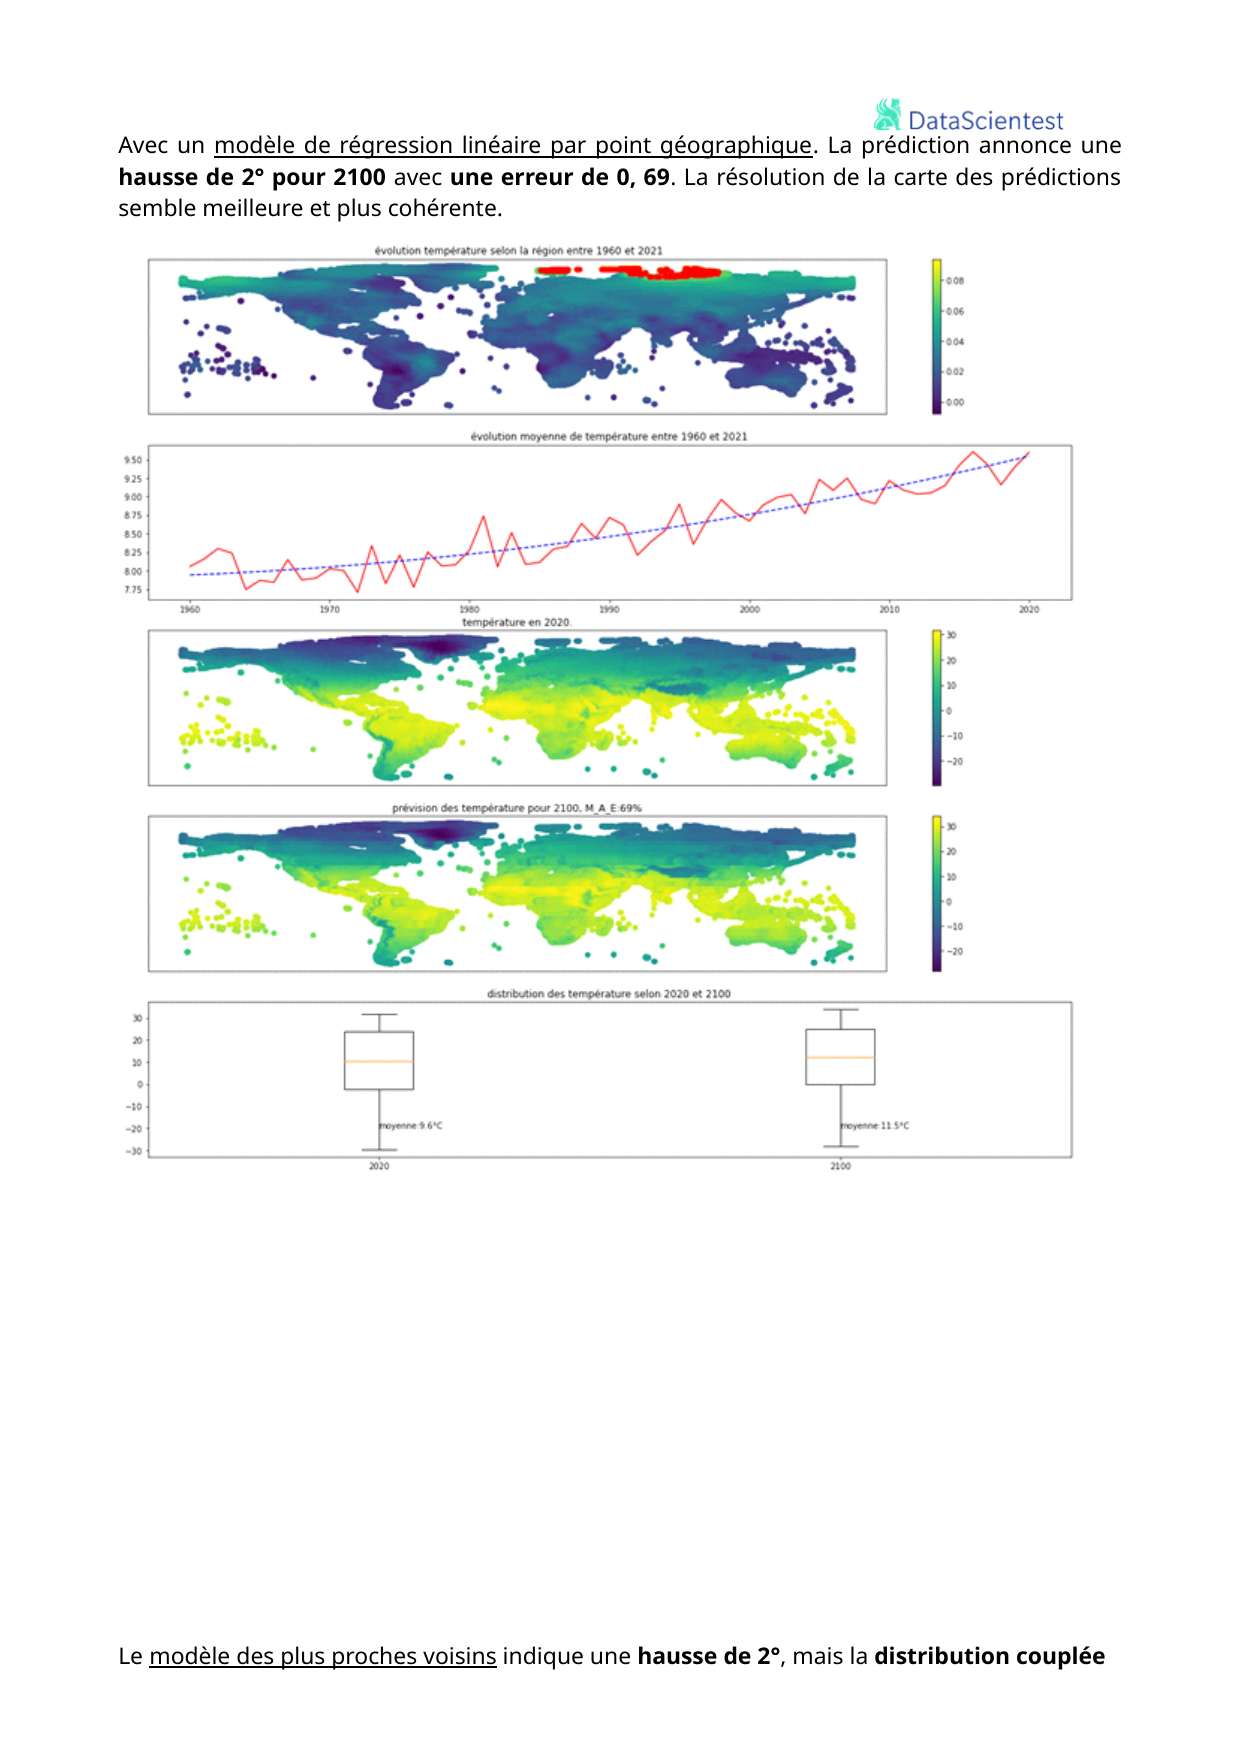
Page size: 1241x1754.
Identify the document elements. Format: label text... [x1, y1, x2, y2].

text Le modèle des plus proches voisins indique une hausse de 2°, mais la distribution couplée [118, 1640, 1122, 1671]
text Avec un modèle de régression linéaire par point géographique. La prédiction annonce une hausse de 2° pour 2100 avec une erreur de 0, 69. La résolution de la carte des prédictions semble meilleure et plus cohérente. [118, 129, 1122, 223]
